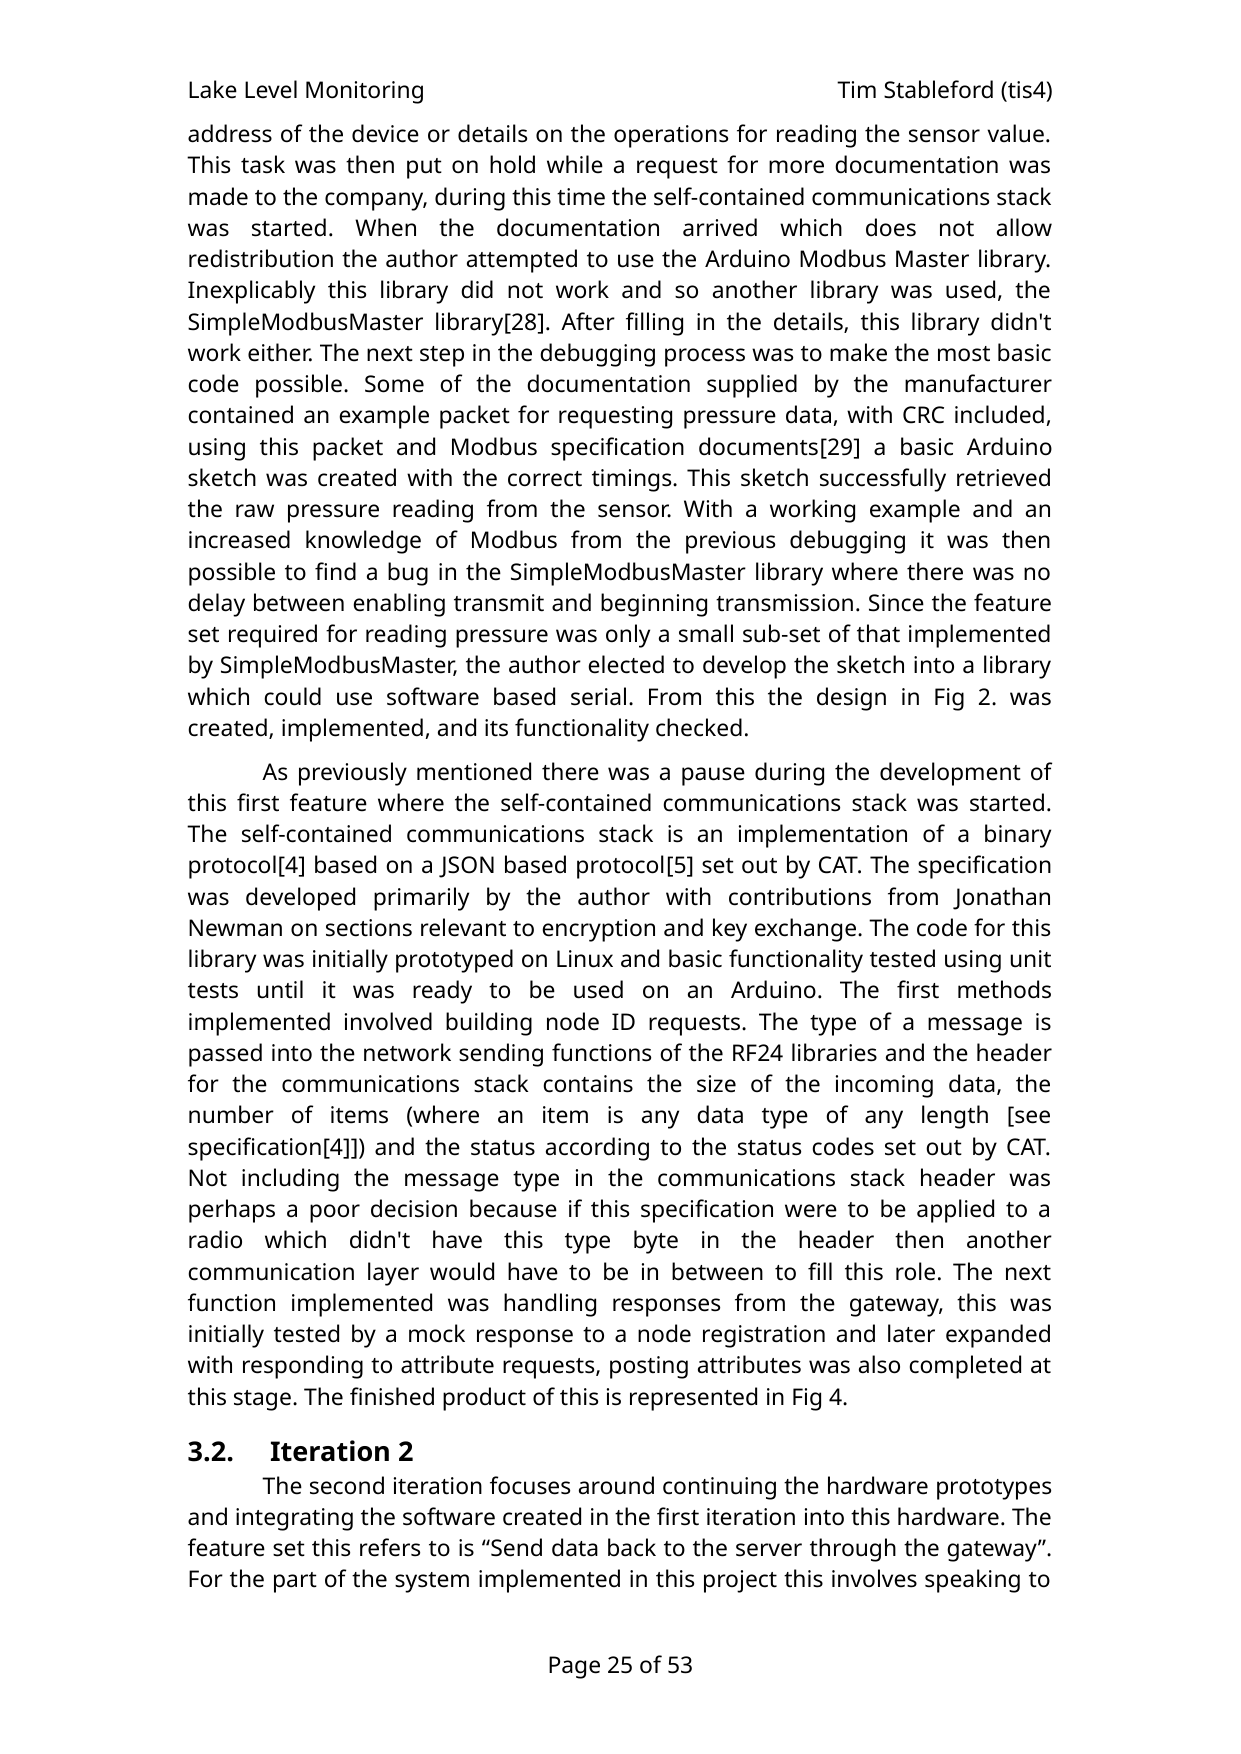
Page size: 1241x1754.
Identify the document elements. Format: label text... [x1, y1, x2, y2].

text address of the device or details on the operations for reading the sensor value. This task was then put on hold while a request for more documentation was made to the company, during this time the self-contained communications stack was started. When the documentation arrived which does not allow redistribution the author attempted to use the Arduino Modbus Master library. Inexplicably this library did not work and so another library was used, the SimpleModbusMaster library[28]. After filling in the details, this library didn't work either. The next step in the debugging process was to make the most basic code possible. Some of the documentation supplied by the manufacturer contained an example packet for requesting pressure data, with CRC included, using this packet and Modbus specification documents[29] a basic Arduino sketch was created with the correct timings. This sketch successfully retrieved the raw pressure reading from the sensor. With a working example and an increased knowledge of Modbus from the previous debugging it was then possible to find a bug in the SimpleModbusMaster library where there was no delay between enabling transmit and beginning transmission. Since the feature set required for reading pressure was only a small sub-set of that implemented by SimpleModbusMaster, the author elected to develop the sketch into a library which could use software based serial. From this the design in Fig 2. was created, implemented, and its functionality checked. [187, 118, 1053, 743]
text The second iteration focuses around continuing the hardware prototypes and integrating the software created in the first iteration into this hardware. The feature set this refers to is “Send data back to the server through the gateway”. For the part of the system implemented in this project this involves speaking to [187, 1469, 1053, 1594]
text As previously mentioned there was a pause during the development of this first feature where the self-contained communications stack was started. The self-contained communications stack is an implementation of a binary protocol[4] based on a JSON based protocol[5] set out by CAT. The specification was developed primarily by the author with contributions from Jonathan Newman on sections relevant to encryption and key exchange. The code for this library was initially prototyped on Linux and basic functionality tested using unit tests until it was ready to be used on an Arduino. The first methods implemented involved building node ID requests. The type of a message is passed into the network sending functions of the RF24 libraries and the header for the communications stack contains the size of the incoming data, the number of items (where an item is any data type of any length [see specification[4]]) and the status according to the status codes set out by CAT. Not including the message type in the communications stack header was perhaps a poor decision because if this specification were to be applied to a radio which didn't have this type byte in the header then another communication layer would have to be in between to fill this role. The next function implemented was handling responses from the gateway, this was initially tested by a mock response to a node registration and later expanded with responding to attribute requests, posting attributes was also completed at this stage. The finished product of this is represented in Fig 4. [187, 756, 1053, 1412]
subtitle Iteration 2 [187, 1433, 1053, 1469]
